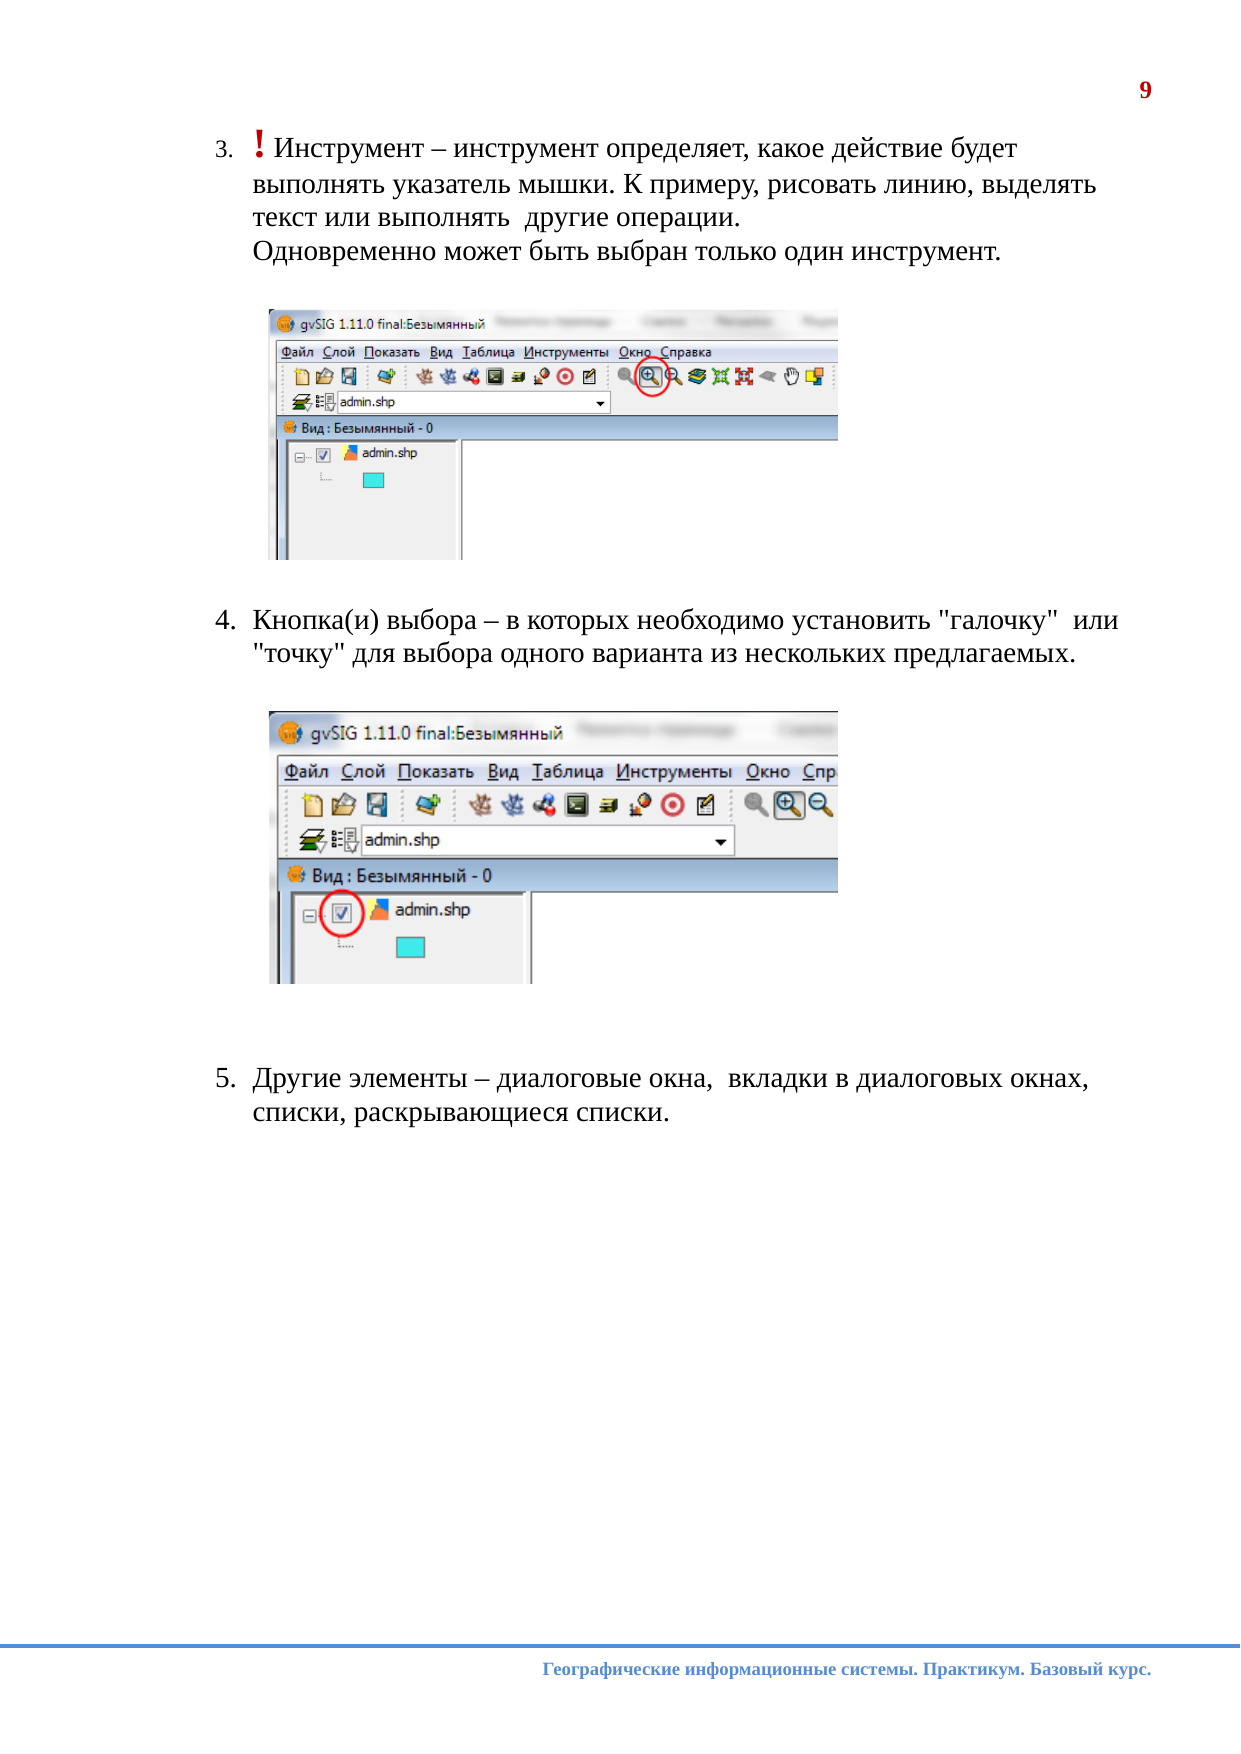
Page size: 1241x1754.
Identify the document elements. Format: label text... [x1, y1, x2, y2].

picture [268, 309, 838, 560]
list Другие элементы – диалоговые окна, вкладки в диалоговых окнах, списки, раскрывающиеся списки. [215, 1060, 1152, 1127]
picture [268, 711, 838, 984]
list Кнопка(и) выбора – в которых необходимо установить "галочку" или "точку" для выбора одного варианта из нескольких предлагаемых. [215, 602, 1152, 669]
list ! Инструмент – инструмент определяет, какое действие будет выполнять указатель мышки. К примеру, рисовать линию, выделять текст или выполнять другие операции. Одновременно может быть выбран только один инструмент. [215, 118, 1152, 267]
